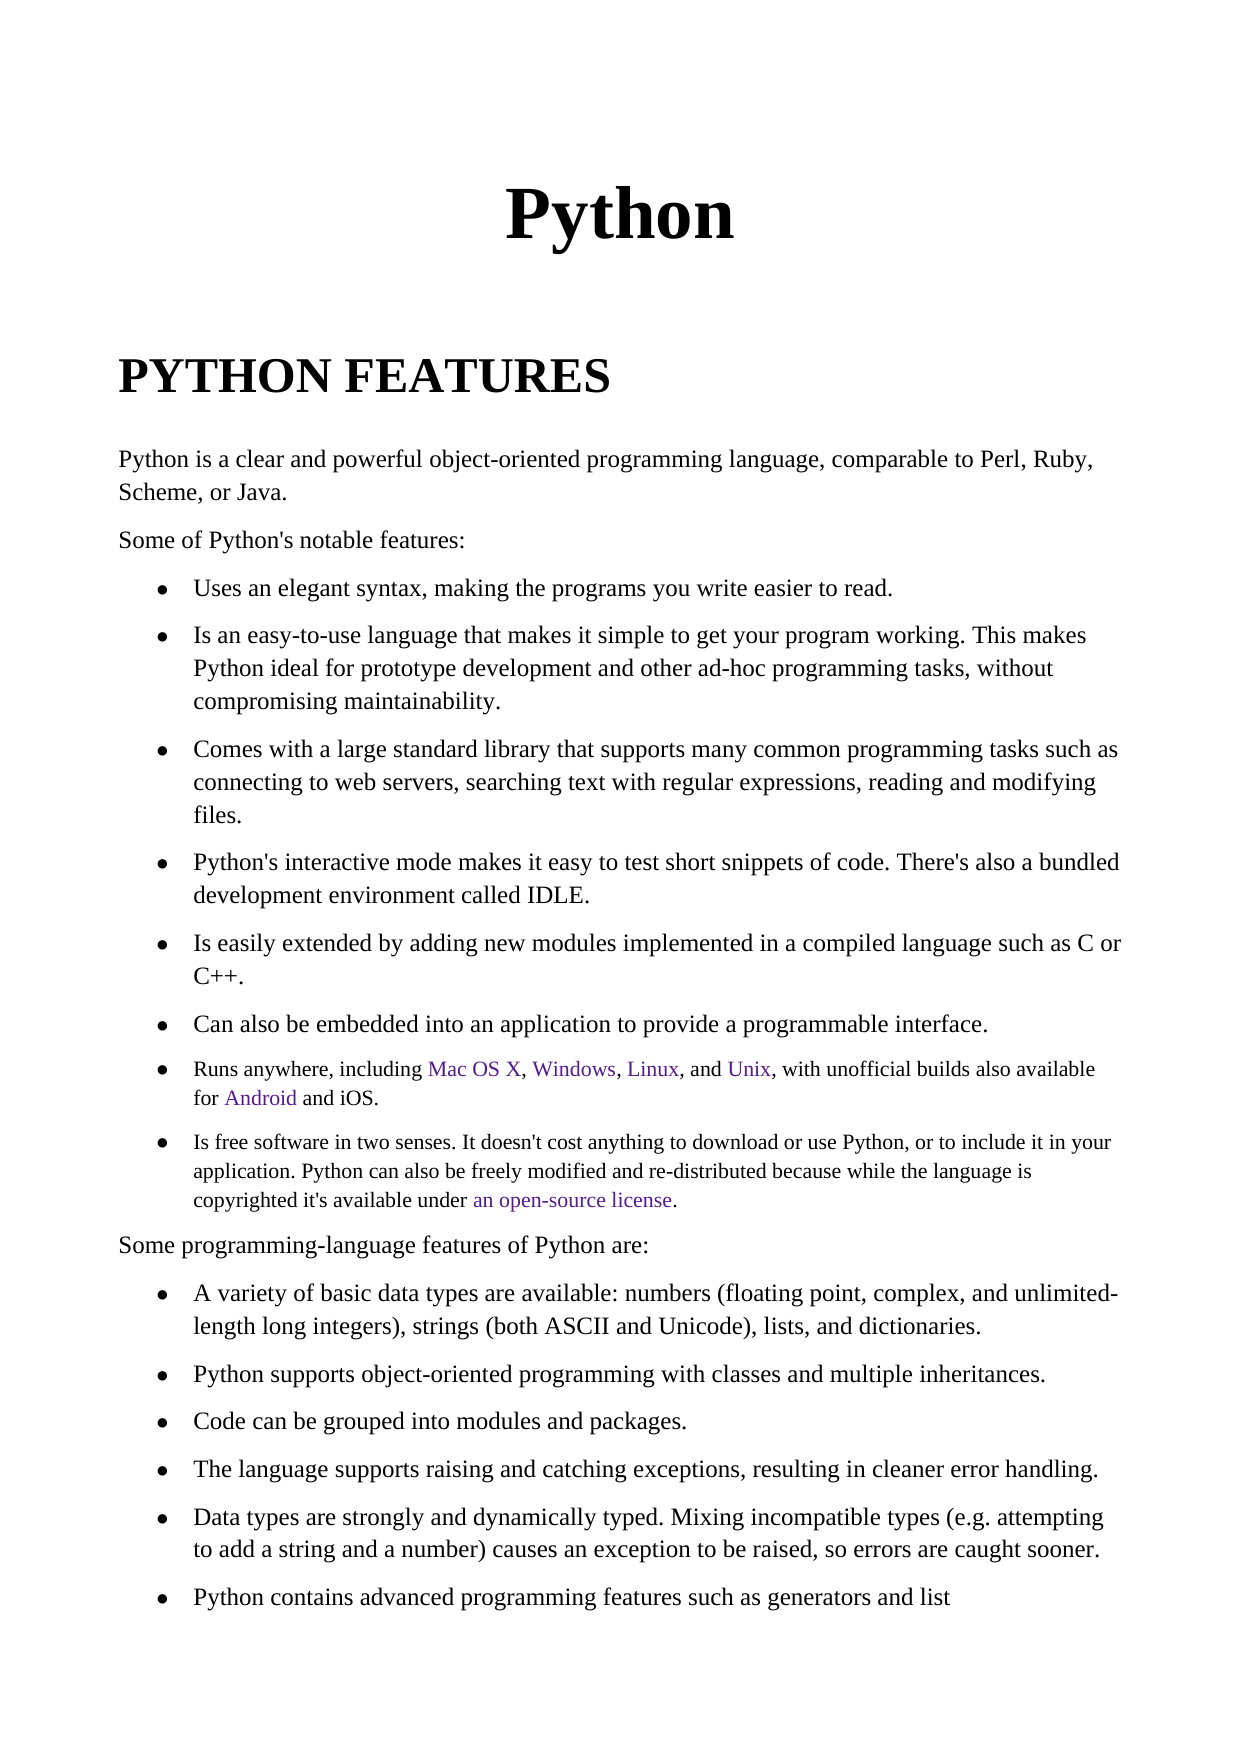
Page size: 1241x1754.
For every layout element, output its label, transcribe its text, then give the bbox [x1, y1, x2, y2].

subtitle PYTHON FEATURES [118, 346, 1122, 403]
list Uses an elegant syntax, making the programs you write easier to read. [156, 573, 1122, 601]
list Python's interactive mode makes it easy to test short snippets of code. There's also a bundled development environment called IDLE. [156, 847, 1122, 909]
list The language supports raising and catching exceptions, resulting in cleaner error handling. [156, 1454, 1122, 1483]
list Runs anywhere, including Mac OS X, Windows, Linux, and Unix, with unofficial builds also available for Android and iOS. [156, 1056, 1122, 1111]
title Python [118, 168, 1122, 254]
list Is free software in two senses. It doesn't cost anything to download or use Python, or to include it in your application. Python can also be freely modified and re-distributed because while the language is copyrighted it's available under an open-source license. [156, 1129, 1122, 1212]
list Data types are strongly and dynamically typed. Mixing incompatible types (e.g. attempting to add a string and a number) causes an exception to be raised, so errors are caught sooner. [156, 1502, 1122, 1563]
text Python is a clear and powerful object-oriented programming language, comparable to Perl, Ruby, Scheme, or Java. [118, 444, 1122, 506]
list Python contains advanced programming features such as generators and list [156, 1582, 1122, 1611]
list Is easily extended by adding new modules implemented in a compiled language such as C or C++. [156, 928, 1122, 990]
list Comes with a large standard library that supports many common programming tasks such as connecting to web servers, searching text with regular expressions, reading and modifying files. [156, 734, 1122, 829]
list Can also be embedded into an application to provide a programmable interface. [156, 1009, 1122, 1037]
list Code can be grouped into modules and packages. [156, 1406, 1122, 1435]
list A variety of basic data types are available: numbers (floating point, complex, and unlimited-length long integers), strings (both ASCII and Unicode), lists, and dictionaries. [156, 1278, 1122, 1340]
list Is an easy-to-use language that makes it simple to get your program working. This makes Python ideal for prototype development and other ad-hoc programming tasks, without compromising maintainability. [156, 620, 1122, 715]
text Some programming-language features of Python are: [118, 1231, 1122, 1259]
list Python supports object-oriented programming with classes and multiple inheritances. [156, 1359, 1122, 1387]
text Some of Python's notable features: [118, 525, 1122, 554]
